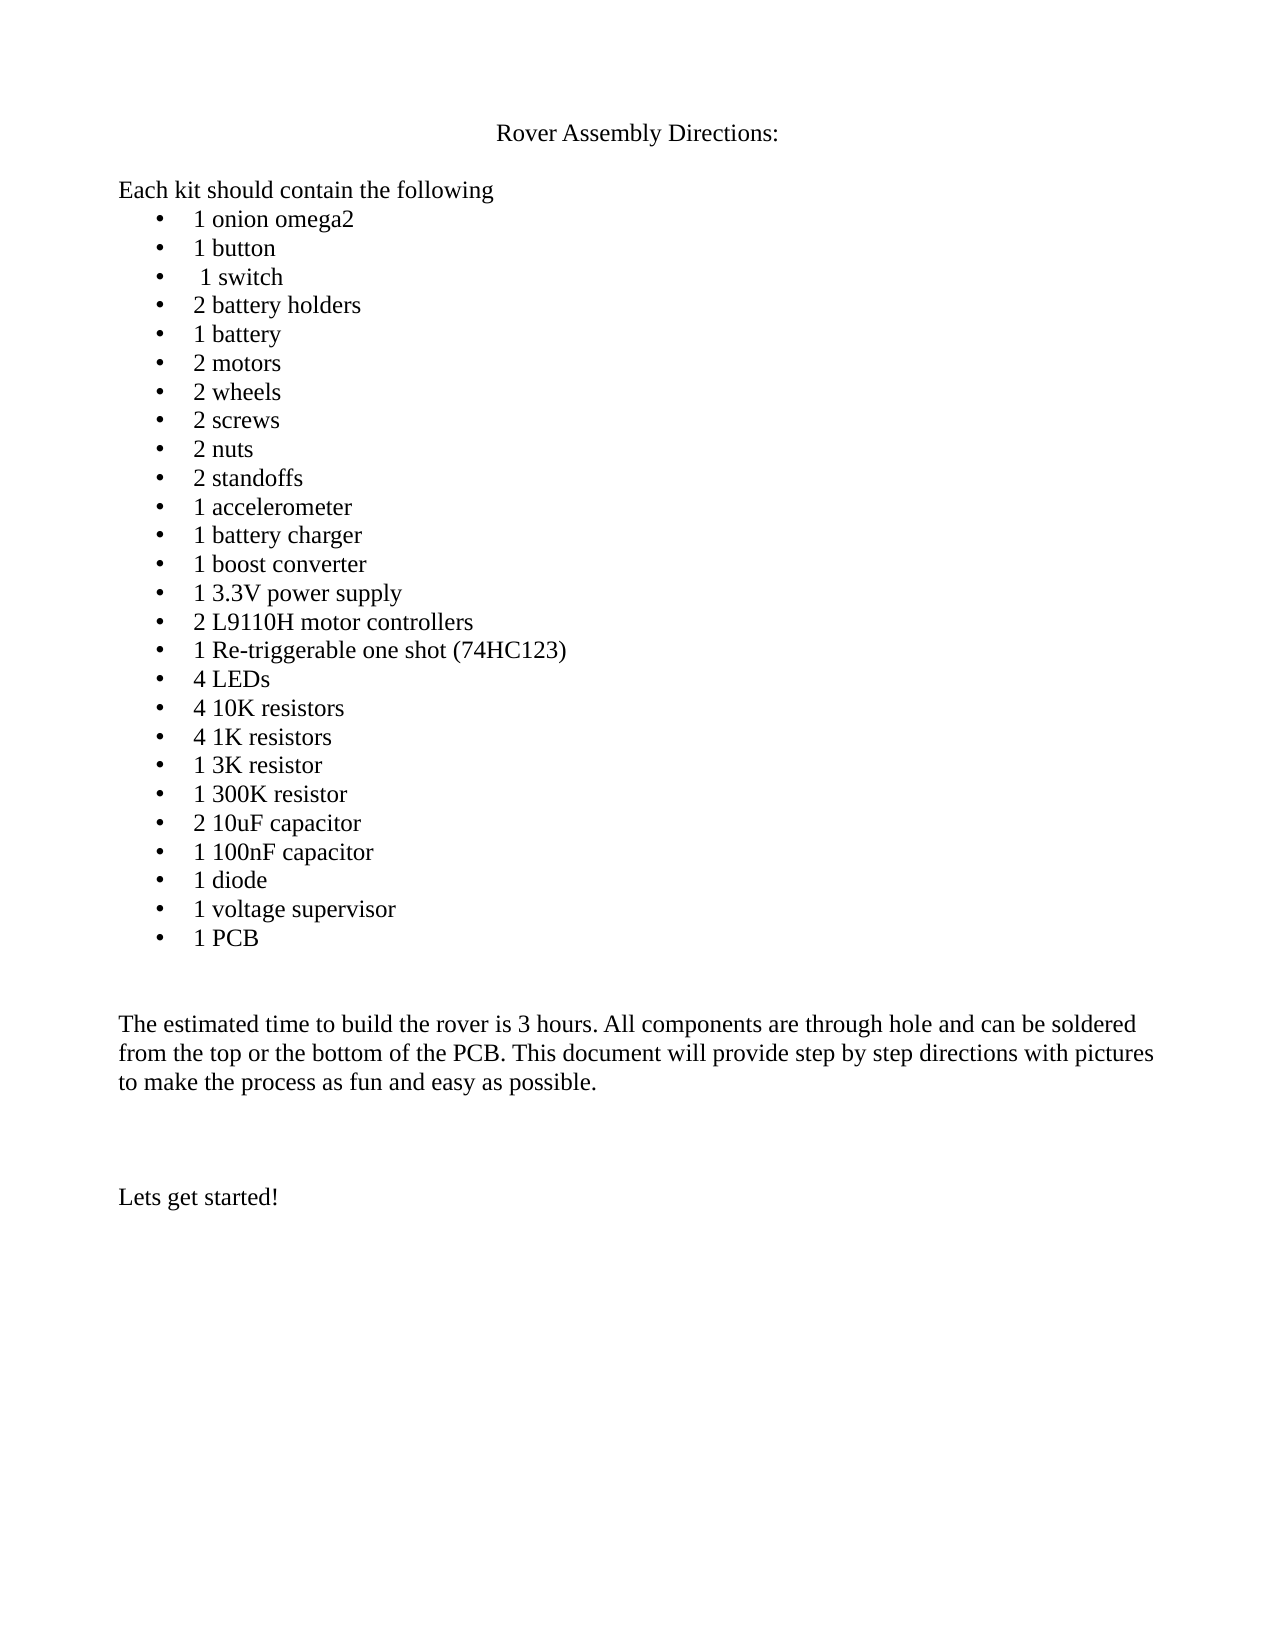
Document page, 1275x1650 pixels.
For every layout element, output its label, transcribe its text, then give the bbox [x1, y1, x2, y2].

list 2 standoffs [156, 463, 1157, 492]
list 1 button [156, 233, 1157, 262]
list 1 battery charger [156, 521, 1157, 549]
list 1 battery [156, 319, 1157, 348]
list 2 wheels [156, 377, 1157, 406]
list 1 voltage supervisor [156, 894, 1157, 923]
text Lets get started! [118, 1182, 1157, 1211]
list 1 Re-triggerable one shot (74HC123) [156, 636, 1157, 664]
list 2 L9110H motor controllers [156, 607, 1157, 636]
list 1 boost converter [156, 549, 1157, 578]
list 2 nuts [156, 434, 1157, 463]
list 1 100nF capacitor [156, 837, 1157, 866]
list 2 10uF capacitor [156, 808, 1157, 837]
text Rover Assembly Directions: [118, 118, 1157, 147]
list 4 1K resistors [156, 722, 1157, 751]
list 1 3.3V power supply [156, 578, 1157, 607]
list 2 battery holders [156, 291, 1157, 319]
list 1 300K resistor [156, 779, 1157, 808]
list 4 LEDs [156, 664, 1157, 693]
text Each kit should contain the following [118, 176, 1157, 204]
list 1 onion omega2 [156, 204, 1157, 233]
text The estimated time to build the rover is 3 hours. All components are through hole and can be soldered from the top or the bottom of the PCB. This document will provide step by step directions with pictures to make the process as fun and easy as possible. [118, 1009, 1157, 1096]
list 1 switch [156, 262, 1157, 291]
list 1 accelerometer [156, 492, 1157, 521]
list 1 diode [156, 866, 1157, 894]
list 4 10K resistors [156, 693, 1157, 722]
list 2 motors [156, 348, 1157, 377]
list 1 PCB [156, 923, 1157, 952]
list 1 3K resistor [156, 751, 1157, 779]
list 2 screws [156, 406, 1157, 434]
